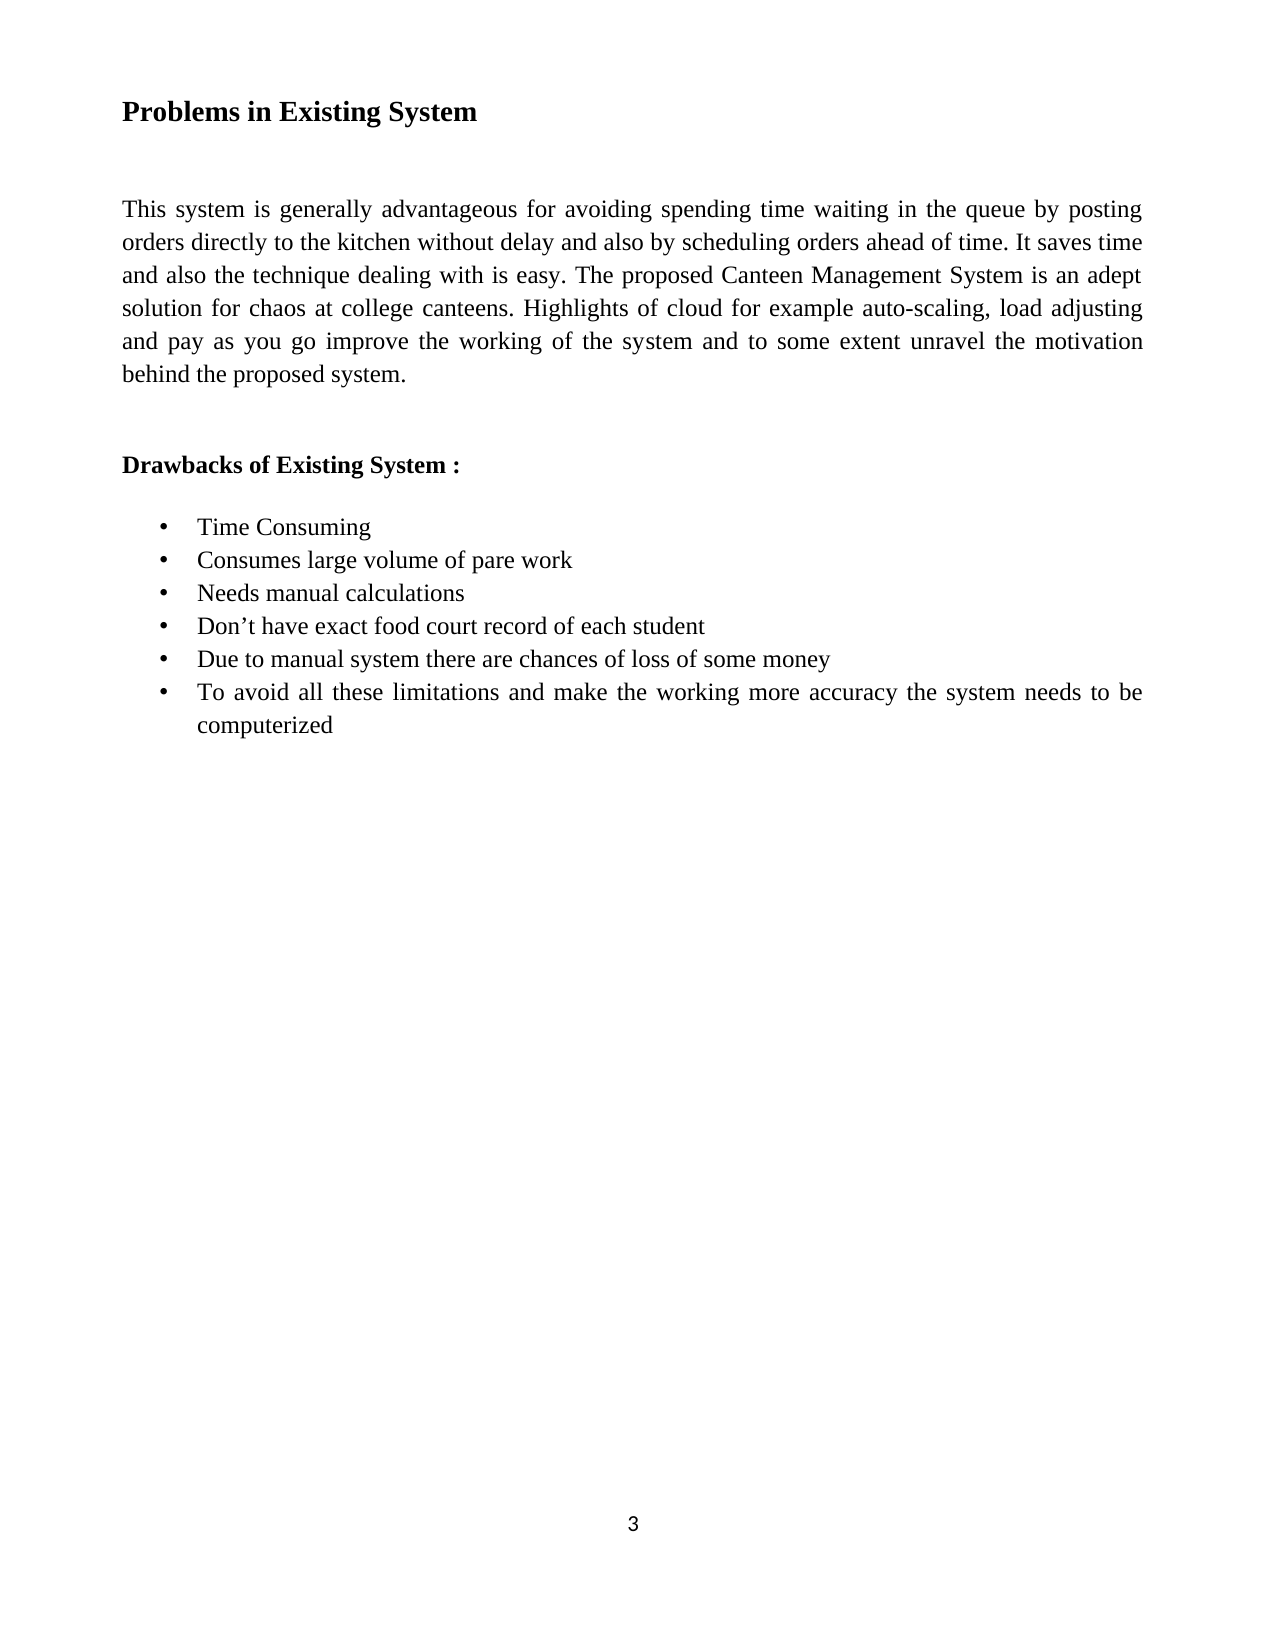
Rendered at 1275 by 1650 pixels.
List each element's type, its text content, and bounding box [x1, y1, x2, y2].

text Drawbacks of Existing System : [122, 450, 1144, 479]
list Needs manual calculations [159, 578, 1144, 607]
list To avoid all these limitations and make the working more accuracy the system needs to be computerized [159, 677, 1144, 739]
text This system is generally advantageous for avoiding spending time waiting in the queue by posting orders directly to the kitchen without delay and also by scheduling orders ahead of time. It saves time and also the technique dealing with is easy. The proposed Canteen Management System is an adept solution for chaos at college canteens. Highlights of cloud for example auto-scaling, load adjusting and pay as you go improve the working of the system and to some extent unravel the motivation behind the proposed system. [122, 194, 1144, 388]
list Time Consuming [159, 512, 1144, 541]
text Problems in Existing System [122, 94, 1144, 127]
list Consumes large volume of pare work [159, 545, 1144, 573]
list Don’t have exact food court record of each student [159, 611, 1144, 639]
list Due to manual system there are chances of loss of some money [159, 644, 1144, 673]
